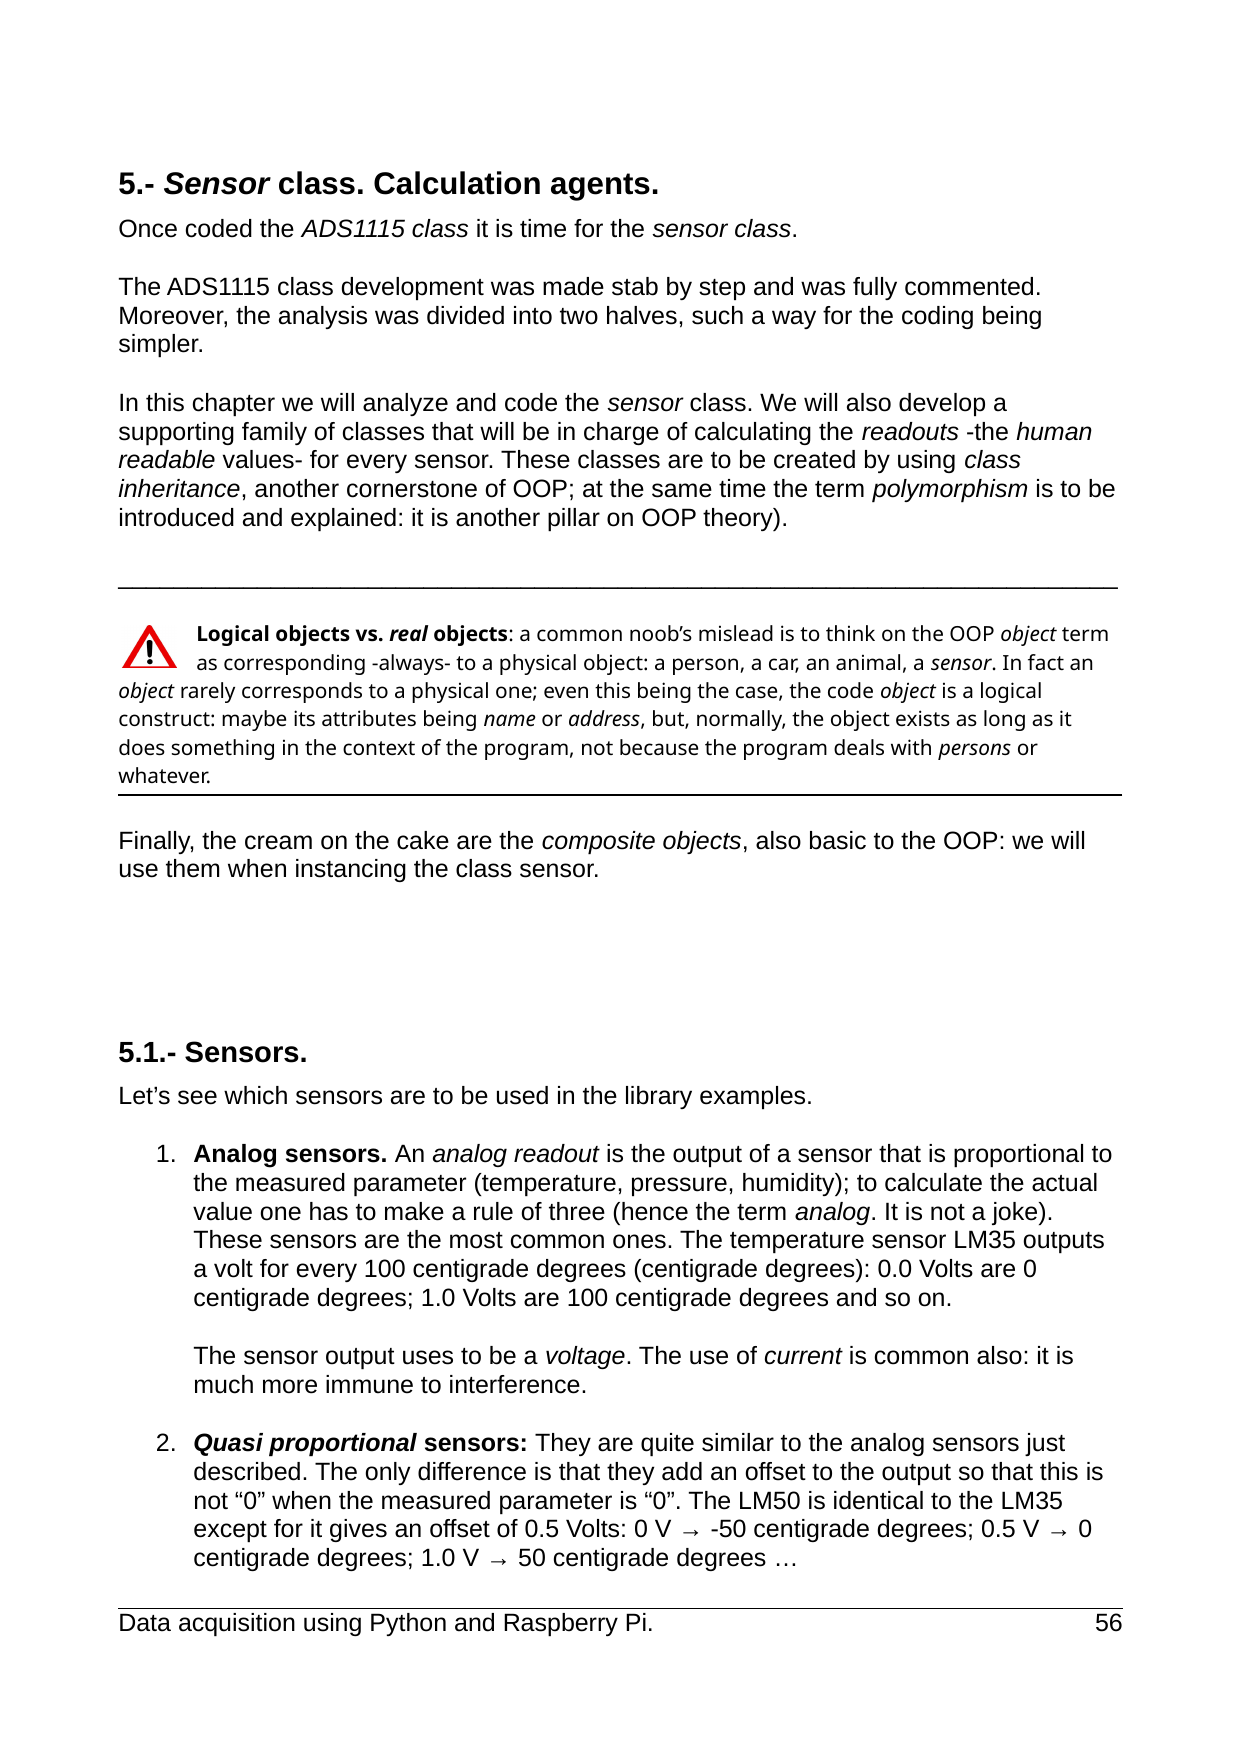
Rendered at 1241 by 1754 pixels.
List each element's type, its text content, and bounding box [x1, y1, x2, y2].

subtitle 5.- Sensor class. Calculation agents. [118, 165, 1122, 201]
text In this chapter we will analyze and code the sensor class. We will also develop a supporting family of classes that will be in charge of calculating the readouts -the human readable values- for every sensor. These classes are to be created by using class inheritance, another cornerstone of OOP; at the same time the term polymorphism is to be introduced and explained: it is another pillar on OOP theory). [118, 388, 1122, 531]
text Let’s see which sensors are to be used in the library examples. [118, 1081, 1122, 1110]
text Logical objects vs. real objects: a common noob’s mislead is to think on the OOP object term as corresponding -always- to a physical object: a person, a car, an animal, a sensor. In fact an object rarely corresponds to a physical one; even this being the case, the code object is a logical construct: maybe its attributes being name or address, but, normally, the object exists as long as it does something in the context of the program, not because the program deals with persons or whatever. [118, 619, 1122, 794]
text Once coded the ADS1115 class it is time for the sensor class. [118, 214, 1122, 242]
list Analog sensors. An analog readout is the output of a sensor that is proportional to the measured parameter (temperature, pressure, humidity); to calculate the actual value one has to make a rule of three (hence the term analog. It is not a joke). These sensors are the most common ones. The temperature sensor LM35 outputs a volt for every 100 centigrade degrees (centigrade degrees): 0.0 Volts are 0 centigrade degrees; 1.0 Volts are 100 centigrade degrees and so on. [156, 1139, 1122, 1312]
list Quasi proportional sensors: They are quite similar to the analog sensors just described. The only difference is that they add an offset to the output so that this is not “0” when the measured parameter is “0”. The LM50 is identical to the LM35 except for it gives an offset of 0.5 Volts: 0 V → -50 centigrade degrees; 0.5 V → 0 centigrade degrees; 1.0 V → 50 centigrade degrees … [156, 1428, 1122, 1572]
text ________________________________________________________________________ [118, 561, 1122, 590]
list The sensor output uses to be a voltage. The use of current is common also: it is much more immune to interference. [156, 1341, 1122, 1399]
picture [121, 625, 178, 668]
text The ADS1115 class development was made stab by step and was fully commented. Moreover, the analysis was divided into two halves, such a way for the coding being simpler. [118, 272, 1122, 358]
subtitle 5.1.- Sensors. [118, 1035, 1122, 1069]
text Finally, the cream on the cake are the composite objects, also basic to the OOP: we will use them when instancing the class sensor. [118, 826, 1122, 883]
